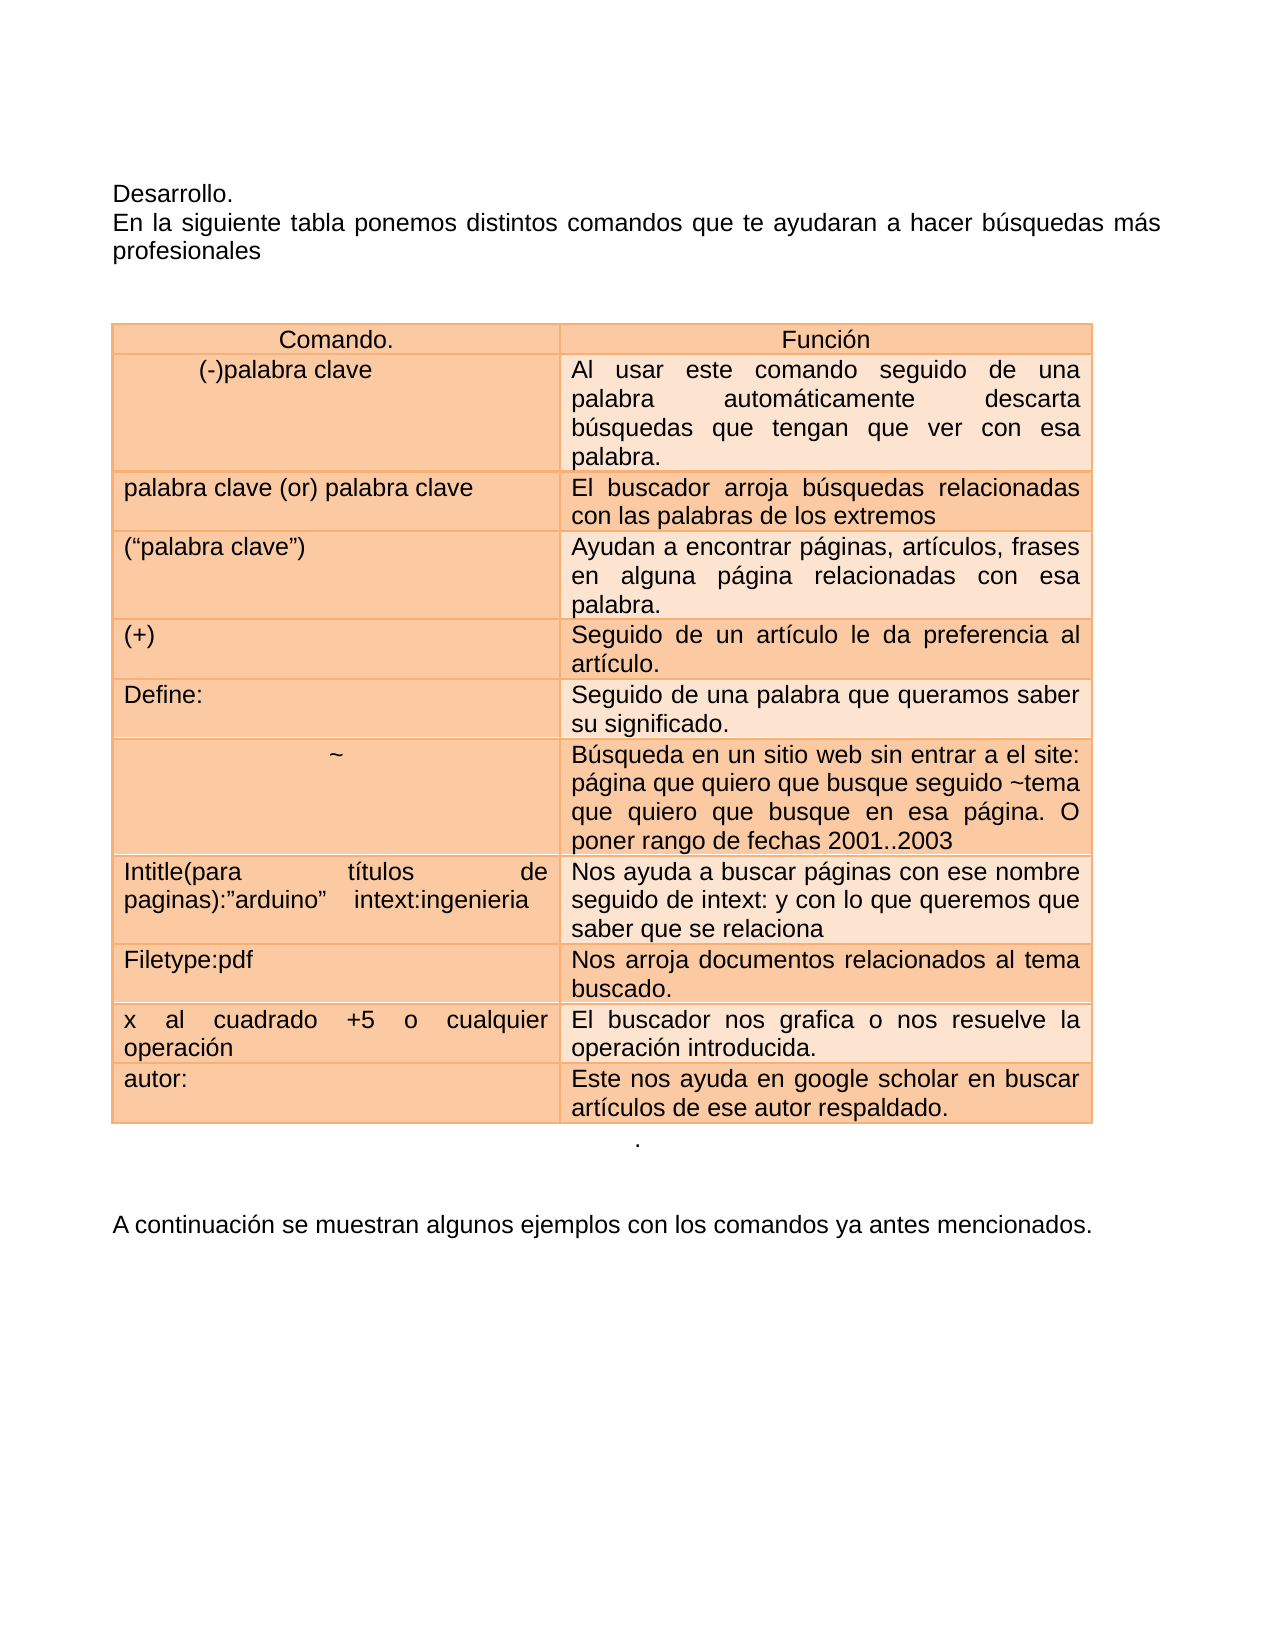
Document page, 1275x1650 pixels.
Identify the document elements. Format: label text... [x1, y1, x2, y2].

table_cell (“palabra clave”) [114, 532, 559, 618]
table_cell palabra clave (or) palabra clave [114, 473, 559, 530]
table_cell x al cuadrado +5 o cualquier operación [114, 1005, 559, 1062]
text A continuación se muestran algunos ejemplos con los comandos ya antes mencionados. [112, 1210, 1162, 1239]
table_cell Nos arroja documentos relacionados al tema buscado. [561, 945, 1091, 1002]
table_cell El buscador nos grafica o nos resuelve la operación introducida. [561, 1005, 1091, 1062]
table_cell ~ [114, 740, 559, 854]
table_cell Este nos ayuda en google scholar en buscar artículos de ese autor respaldado. [561, 1064, 1091, 1122]
table_cell Seguido de un artículo le da preferencia al artículo. [561, 620, 1091, 678]
table_cell Al usar este comando seguido de una palabra automáticamente descarta búsquedas que tengan que ver con esa palabra. [561, 355, 1091, 470]
table_cell (+) [114, 620, 559, 678]
text En la siguiente tabla ponemos distintos comandos que te ayudaran a hacer búsquedas más profesionales [112, 207, 1162, 265]
table_cell autor: [114, 1064, 559, 1122]
table_cell Intitle(para títulos de paginas):”arduino” intext:ingenieria [114, 857, 559, 943]
table_cell Filetype:pdf [114, 945, 559, 1002]
table_cell Seguido de una palabra que queramos saber su significado. [561, 680, 1091, 737]
table_cell Define: [114, 680, 559, 737]
table_cell Ayudan a encontrar páginas, artículos, frases en alguna página relacionadas con esa palabra. [561, 532, 1091, 618]
table_cell El buscador arroja búsquedas relacionadas con las palabras de los extremos [561, 473, 1091, 530]
table_cell Búsqueda en un sitio web sin entrar a el site: página que quiero que busque seguido ~tema que quiero que busque en esa página. O poner rango de fechas 2001..2003 [561, 740, 1091, 854]
text Desarrollo. [112, 179, 1162, 207]
table_cell (-)palabra clave [114, 355, 559, 470]
text . [112, 1124, 1162, 1152]
table_header Comando. [114, 325, 559, 353]
table_cell Nos ayuda a buscar páginas con ese nombre seguido de intext: y con lo que queremos que saber que se relaciona [561, 857, 1091, 943]
table_header Función [561, 325, 1091, 353]
